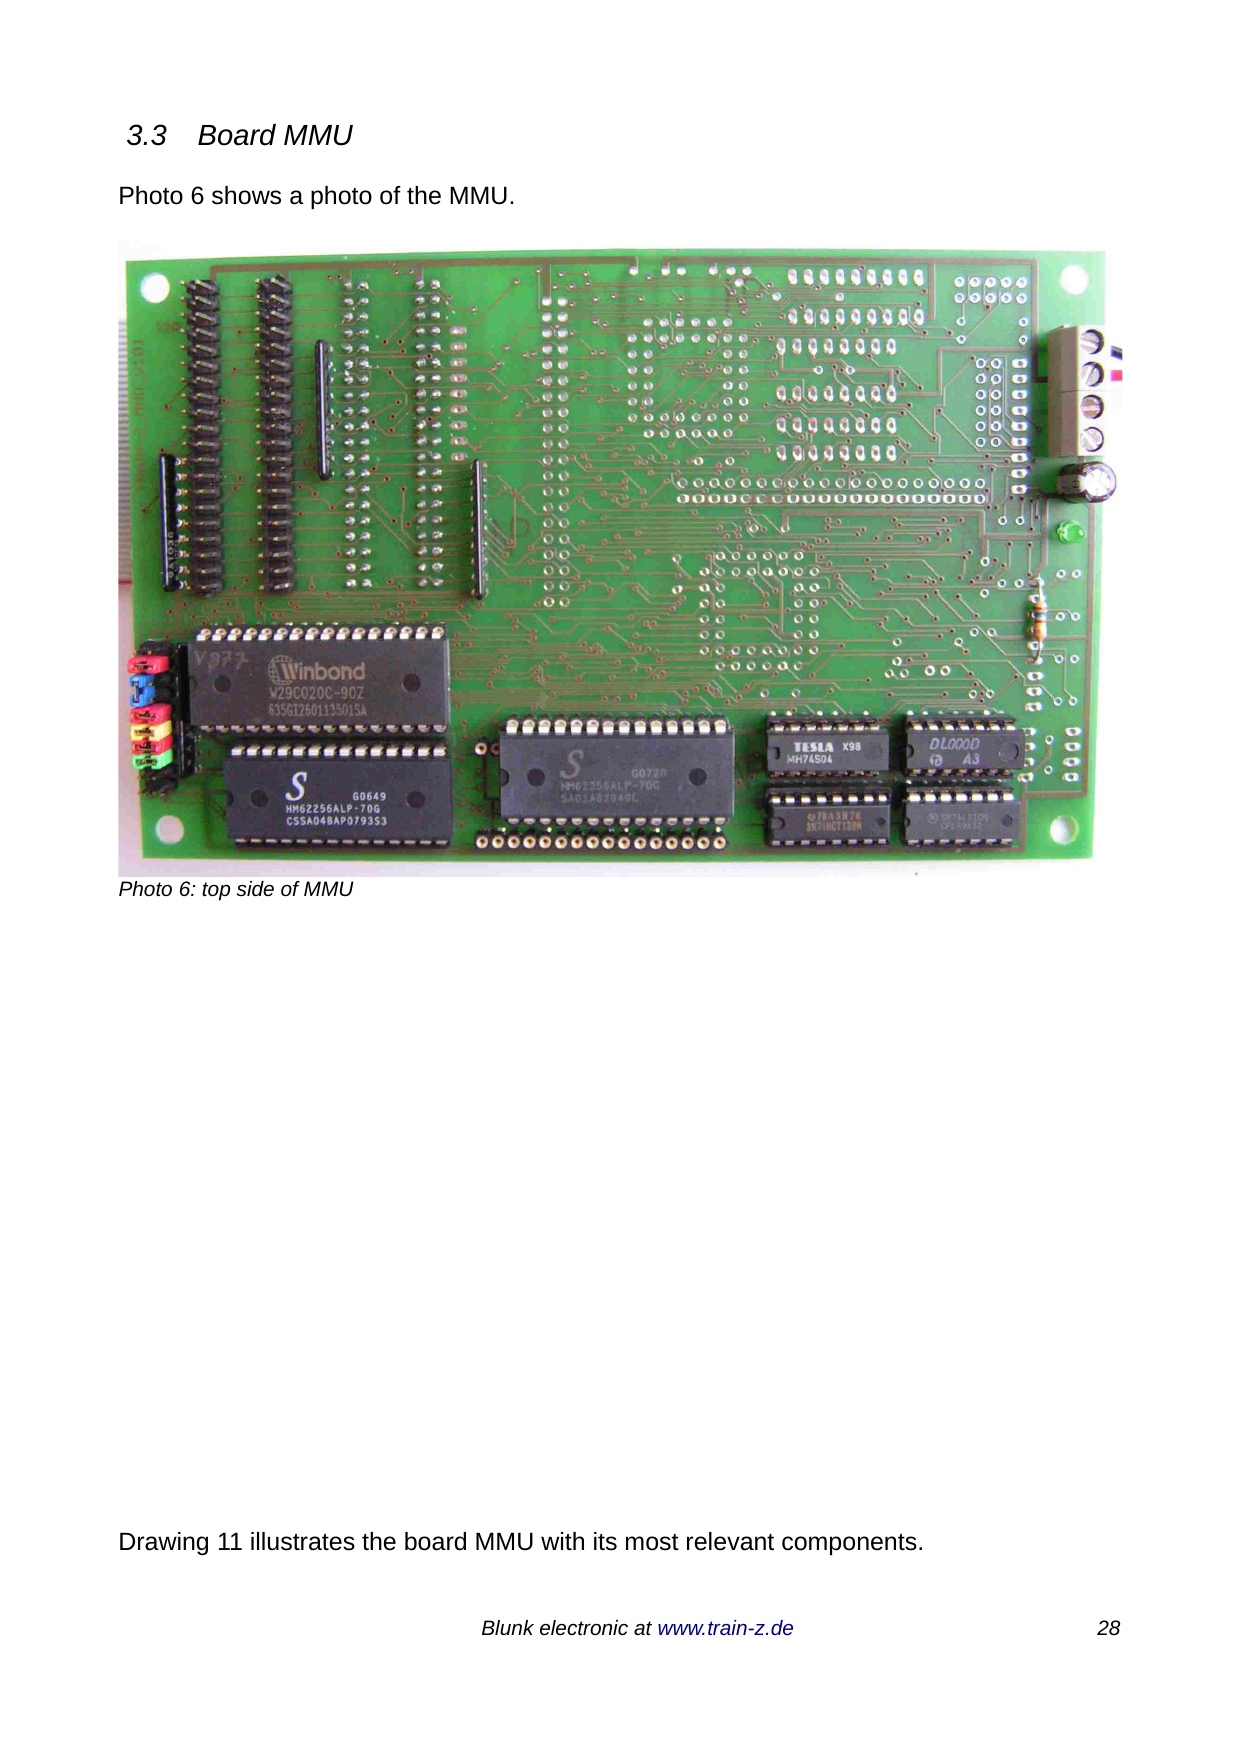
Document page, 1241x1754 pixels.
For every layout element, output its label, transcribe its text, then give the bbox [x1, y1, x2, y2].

subtitle Board MMU [118, 118, 1122, 152]
picture [118, 241, 1123, 877]
text Photo 6 shows a photo of the MMU. [118, 181, 1122, 209]
text Photo 6: top side of MMU [118, 877, 1122, 901]
text Drawing 11 illustrates the board MMU with its most relevant components. [118, 1527, 1122, 1556]
